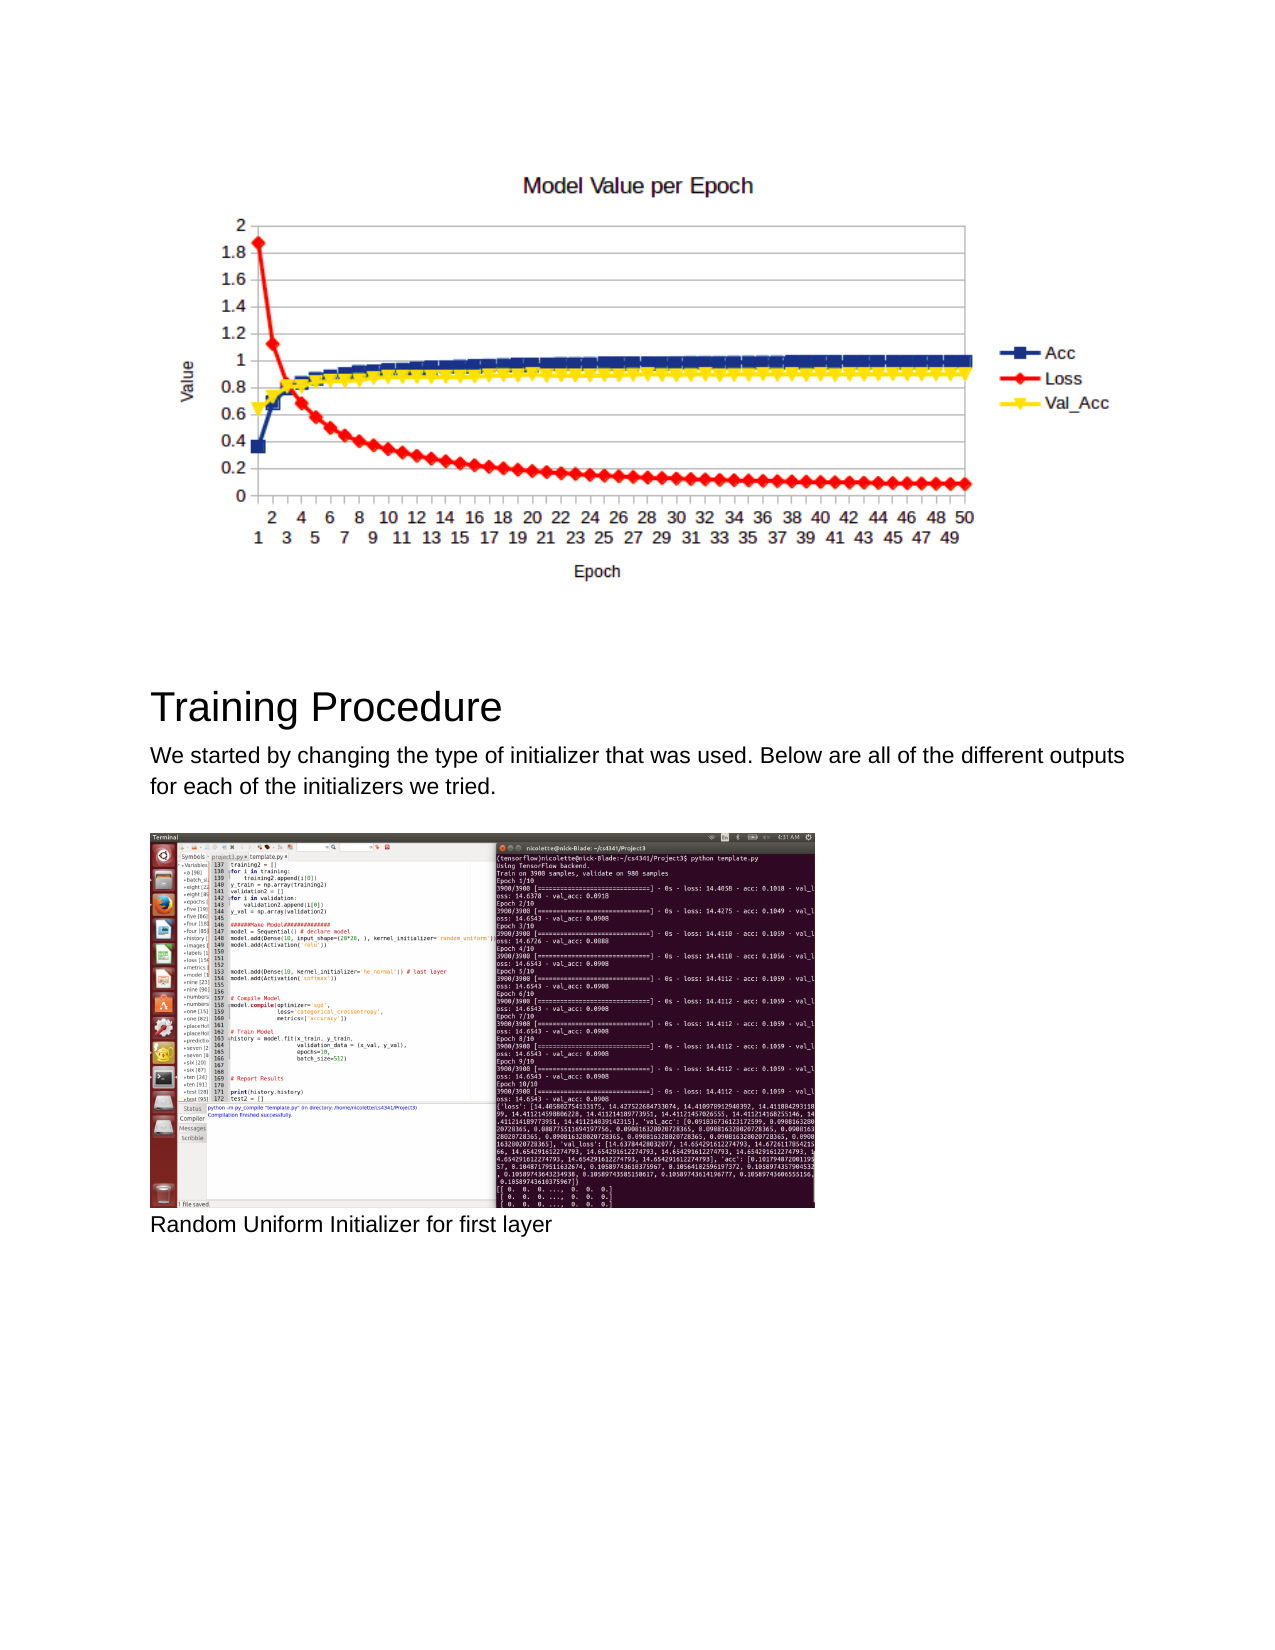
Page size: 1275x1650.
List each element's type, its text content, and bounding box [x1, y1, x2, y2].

text Random Uniform Initializer for first layer [150, 1211, 1125, 1237]
picture [150, 150, 1125, 607]
subtitle Training Procedure [150, 682, 1125, 730]
picture [150, 833, 815, 1208]
text We started by changing the type of initializer that was used. Below are all of the different outputs for each of the initializers we tried. [150, 742, 1125, 799]
